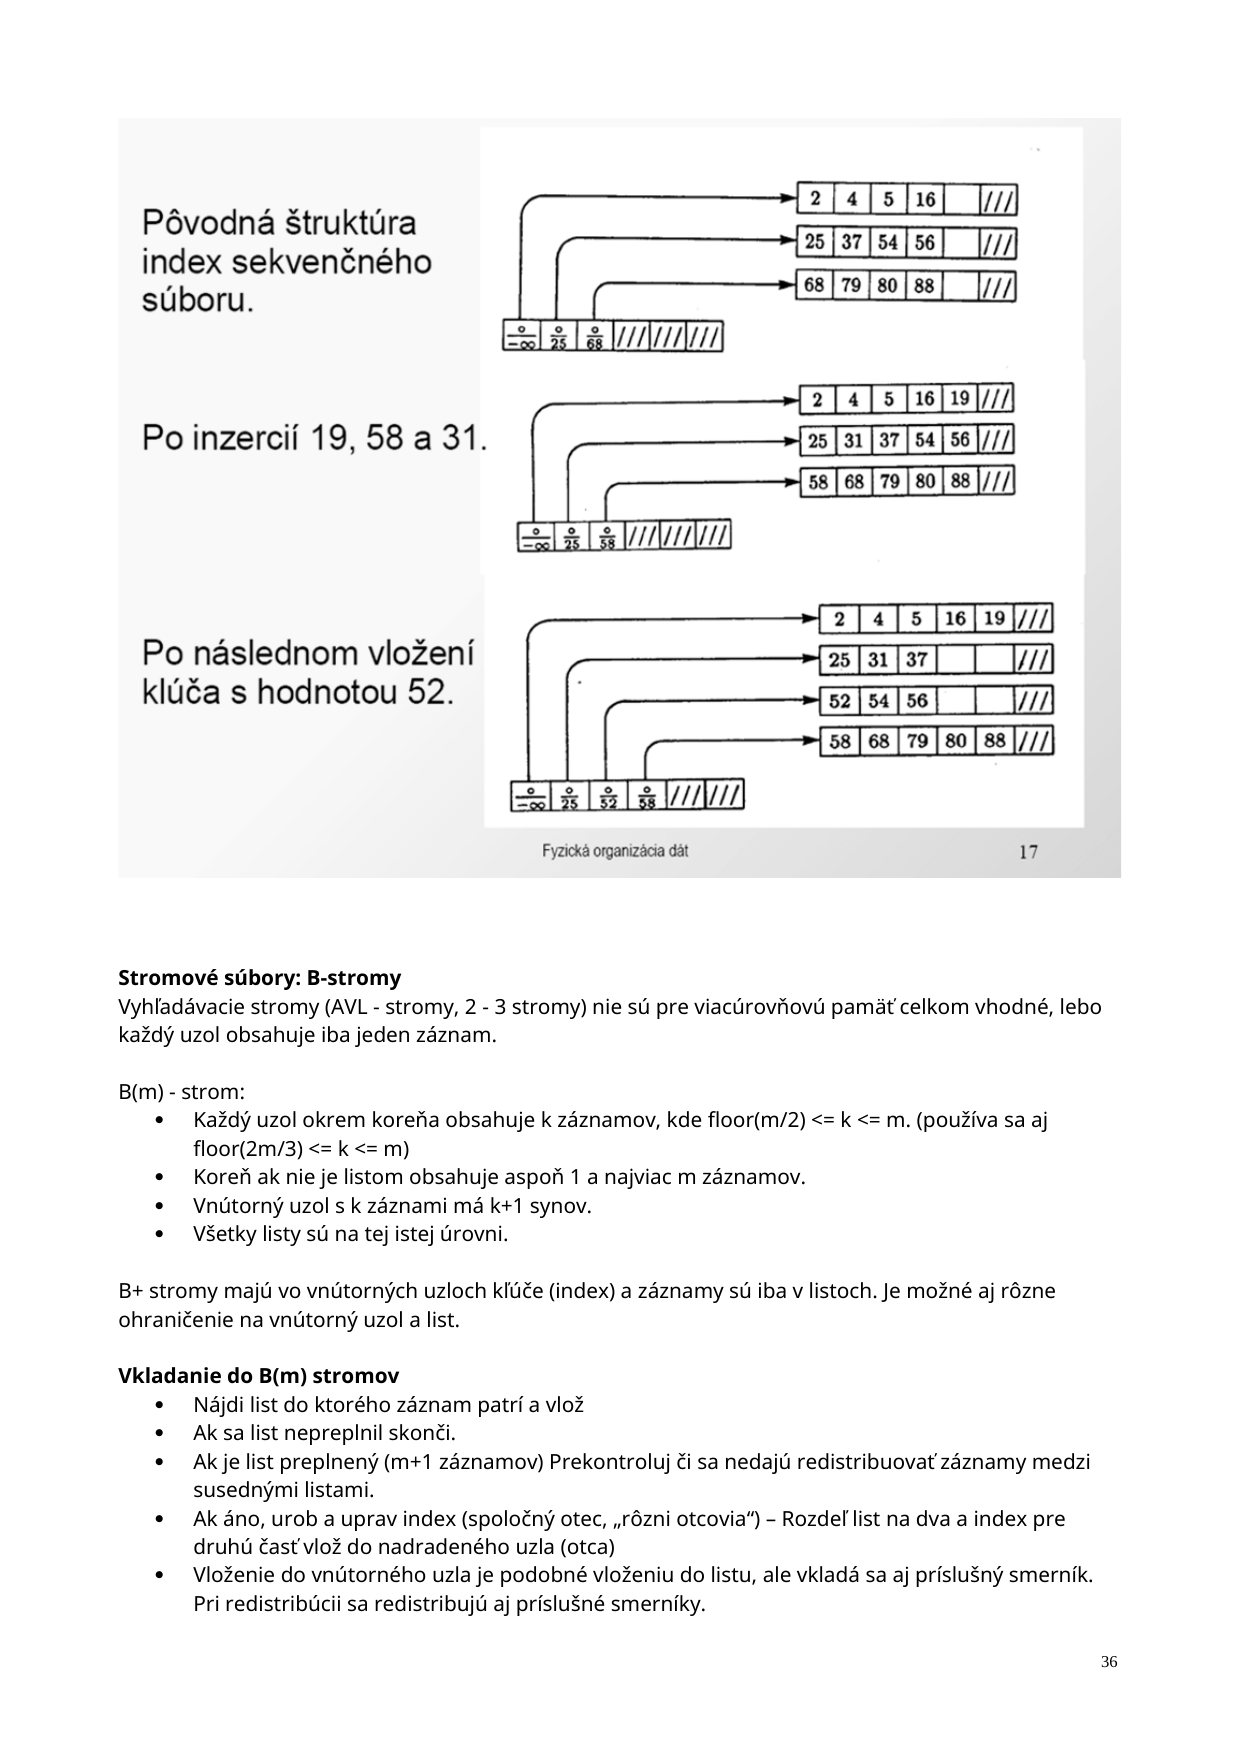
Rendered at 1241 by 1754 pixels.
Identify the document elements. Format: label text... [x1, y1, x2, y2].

list Nájdi list do ktorého záznam patrí a vlož [156, 1390, 1122, 1418]
text B+ stromy majú vo vnútorných uzloch kľúče (index) a záznamy sú iba v listoch. Je možné aj rôzne ohraničenie na vnútorný uzol a list. [118, 1276, 1122, 1333]
list Každý uzol okrem koreňa obsahuje k záznamov, kde floor(m/2) <= k <= m. (používa sa aj floor(2m/3) <= k <= m) [156, 1106, 1122, 1162]
list Všetky listy sú na tej istej úrovni. [156, 1219, 1122, 1248]
list Ak sa list nepreplnil skonči. [156, 1418, 1122, 1447]
text Vyhľadávacie stromy (AVL - stromy, 2 - 3 stromy) nie sú pre viacúrovňovú pamäť celkom vhodné, lebo každý uzol obsahuje iba jeden záznam. [118, 992, 1122, 1049]
list Koreň ak nie je listom obsahuje aspoň 1 a najviac m záznamov. [156, 1162, 1122, 1191]
text B(m) - strom: [118, 1077, 1122, 1106]
list Ak je list preplnený (m+1 záznamov) Prekontroluj či sa nedajú redistribuovať záznamy medzi susednými listami. [156, 1447, 1122, 1504]
text Stromové súbory: B-stromy [118, 963, 1122, 992]
text Vkladanie do B(m) stromov [118, 1362, 1122, 1390]
list Ak áno, urob a uprav index (spoločný otec, „rôzni otcovia“) – Rozdeľ list na dva a index pre druhú časť vlož do nadradeného uzla (otca) [156, 1504, 1122, 1561]
list Vloženie do vnútorného uzla je podobné vloženiu do listu, ale vkladá sa aj príslušný smerník. Pri redistribúcii sa redistribujú aj príslušné smerníky. [156, 1561, 1122, 1617]
list Vnútorný uzol s k záznami má k+1 synov. [156, 1191, 1122, 1219]
